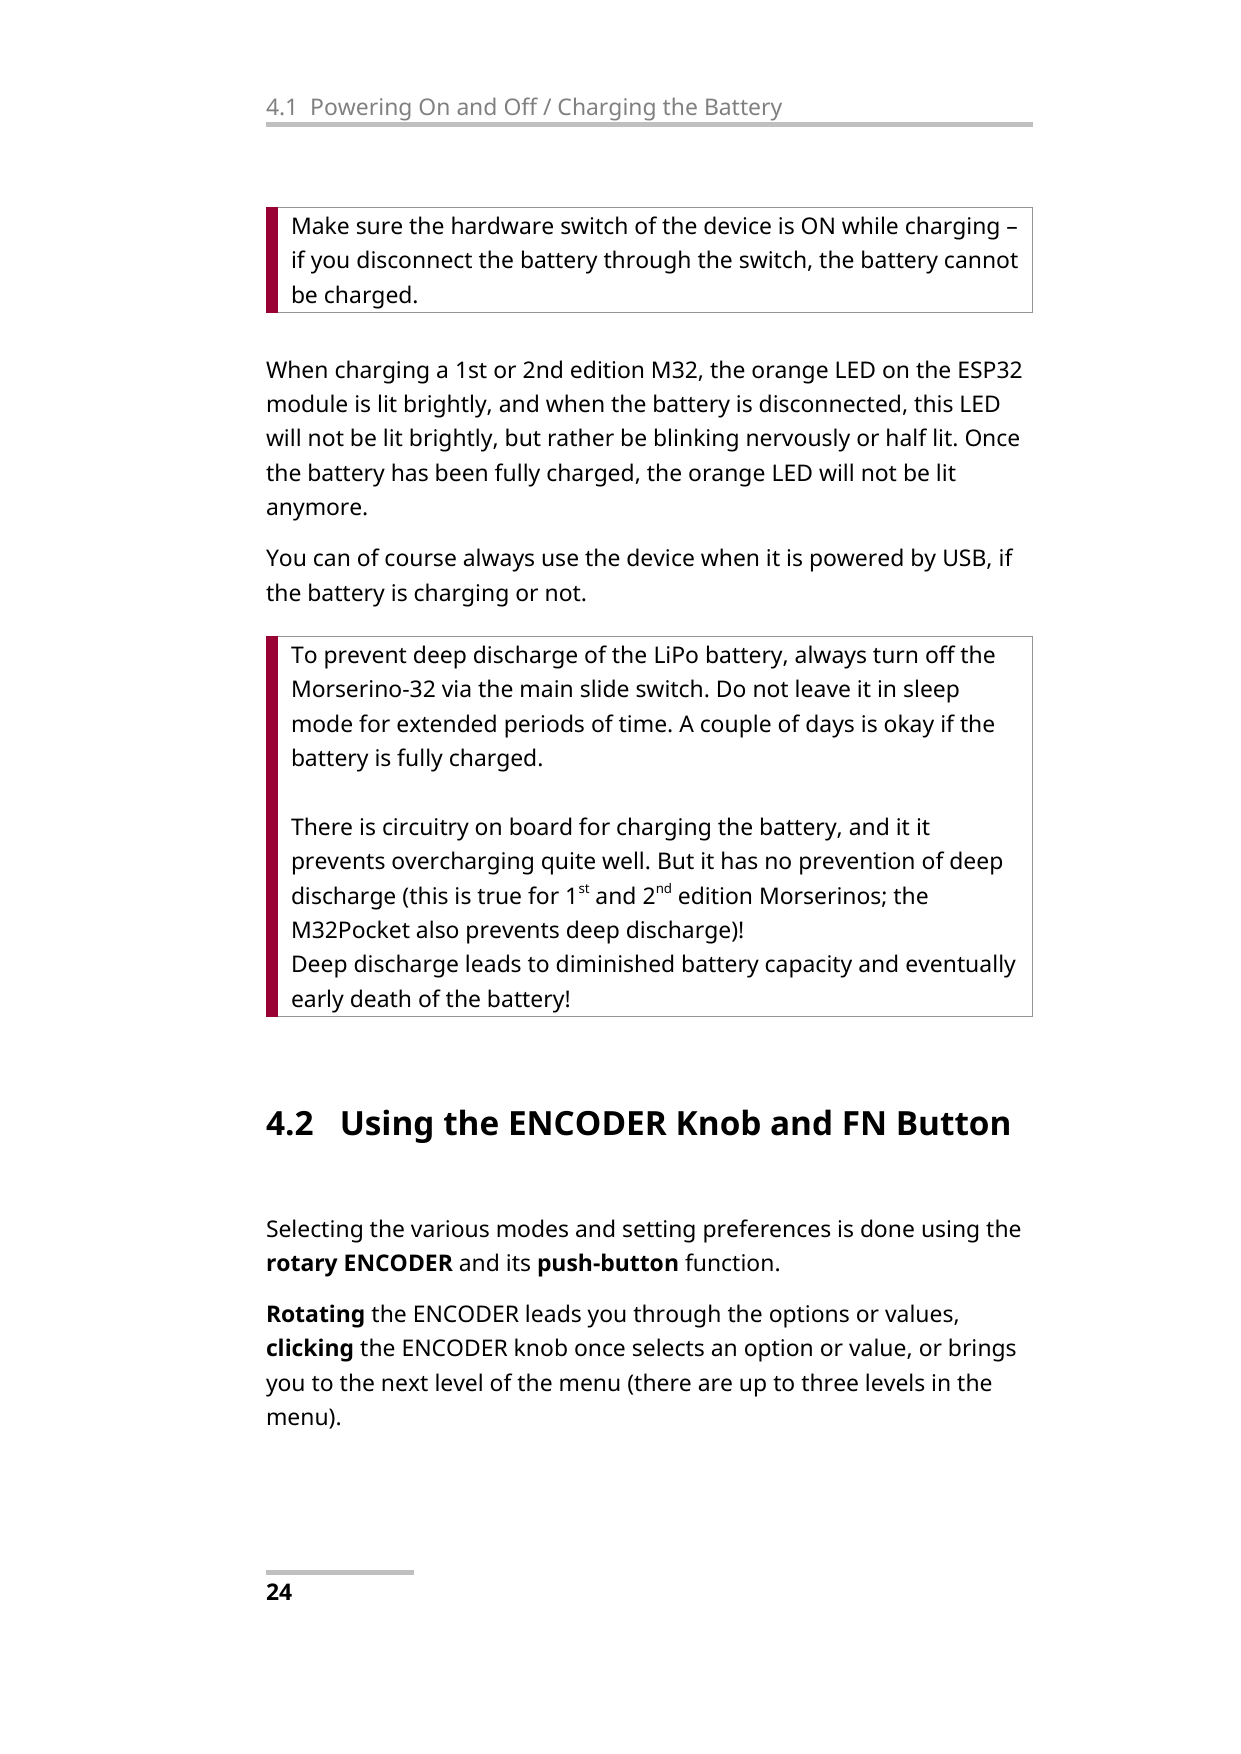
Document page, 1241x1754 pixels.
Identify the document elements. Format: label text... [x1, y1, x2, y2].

text You can of course always use the device when it is powered by USB, if the battery is charging or not. [266, 542, 1033, 608]
subtitle Using the ENCODER Knob and FN Button [266, 1100, 1033, 1146]
text To prevent deep discharge of the LiPo battery, always turn off the Morserino-32 via the main slide switch. Do not leave it in sleep mode for extended periods of time. A couple of days is okay if the battery is fully charged. There is circuitry on board for charging the battery, and it it prevents overcharging quite well. But it has no prevention of deep discharge (this is true for 1st and 2nd edition Morserinos; the M32Pocket also prevents deep discharge)! Deep discharge leads to diminished battery capacity and eventually early death of the battery! [278, 637, 1032, 1016]
text When charging a 1st or 2nd edition M32, the orange LED on the ESP32 module is lit brightly, and when the battery is disconnected, this LED will not be lit brightly, but rather be blinking nervously or half lit. Once the battery has been fully charged, the orange LED will not be lit anymore. [266, 354, 1033, 522]
text Selecting the various modes and setting preferences is done using the rotary ENCODER and its push-button function. [266, 1212, 1033, 1278]
text Rotating the ENCODER leads you through the options or values, clicking the ENCODER knob once selects an option or value, or brings you to the next level of the menu (there are up to three levels in the menu). [266, 1298, 1033, 1432]
text Make sure the hardware switch of the device is ON while charging – if you disconnect the battery through the switch, the battery cannot be charged. [278, 208, 1032, 312]
